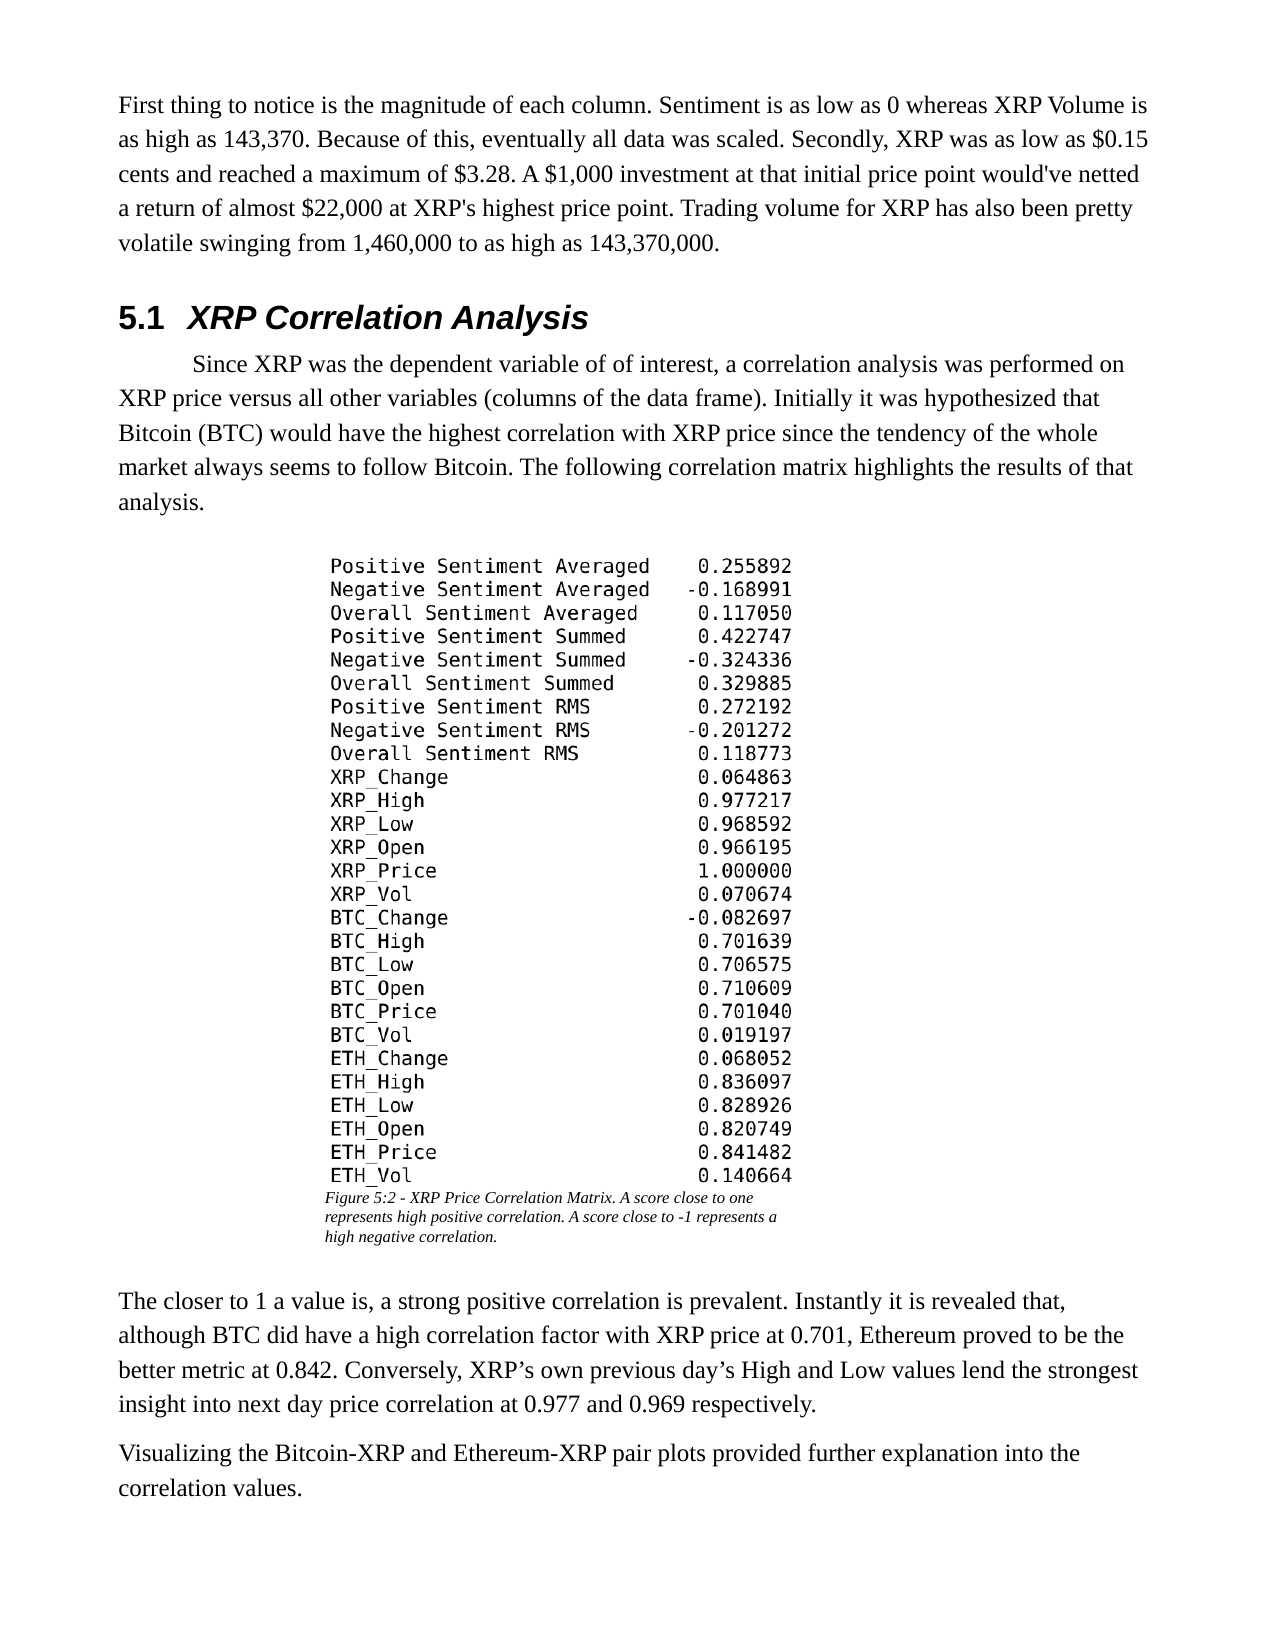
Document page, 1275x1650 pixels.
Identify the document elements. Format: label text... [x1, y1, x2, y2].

subtitle XRP Correlation Analysis [118, 298, 1157, 336]
text Visualizing the Bitcoin-XRP and Ethereum-XRP pair plots provided further explanation into the correlation values. [118, 1438, 1157, 1502]
text Since XRP was the dependent variable of of interest, a correlation analysis was performed on XRP price versus all other variables (columns of the data frame). Initially it was hypothesized that Bitcoin (BTC) would have the highest correlation with XRP price since the tendency of the whole market always seems to follow Bitcoin. The following correlation matrix highlights the results of that analysis. [118, 349, 1157, 516]
text The closer to 1 a value is, a strong positive correlation is prevalent. Instantly it is revealed that, although BTC did have a high correlation factor with XRP price at 0.701, Ethereum proved to be the better metric at 0.842. Conversely, XRP’s own previous day’s High and Low values lend the strongest insight into next day price correlation at 0.977 and 0.969 respectively. [118, 533, 1157, 1418]
text Figure 5:2 - XRP Price Correlation Matrix. A score close to one represents high positive correlation. A score close to -1 represents a high negative correlation. [324, 1189, 810, 1246]
text First thing to notice is the magnitude of each column. Sentiment is as low as 0 whereas XRP Volume is as high as 143,370. Because of this, eventually all data was scaled. Secondly, XRP was as low as $0.15 cents and reached a maximum of $3.28. A $1,000 investment at that initial price point would've netted a return of almost $22,000 at XRP's highest price point. Trading volume for XRP has also been pretty volatile swinging from 1,460,000 to as high as 143,370,000. [118, 90, 1157, 257]
picture [324, 546, 811, 1189]
